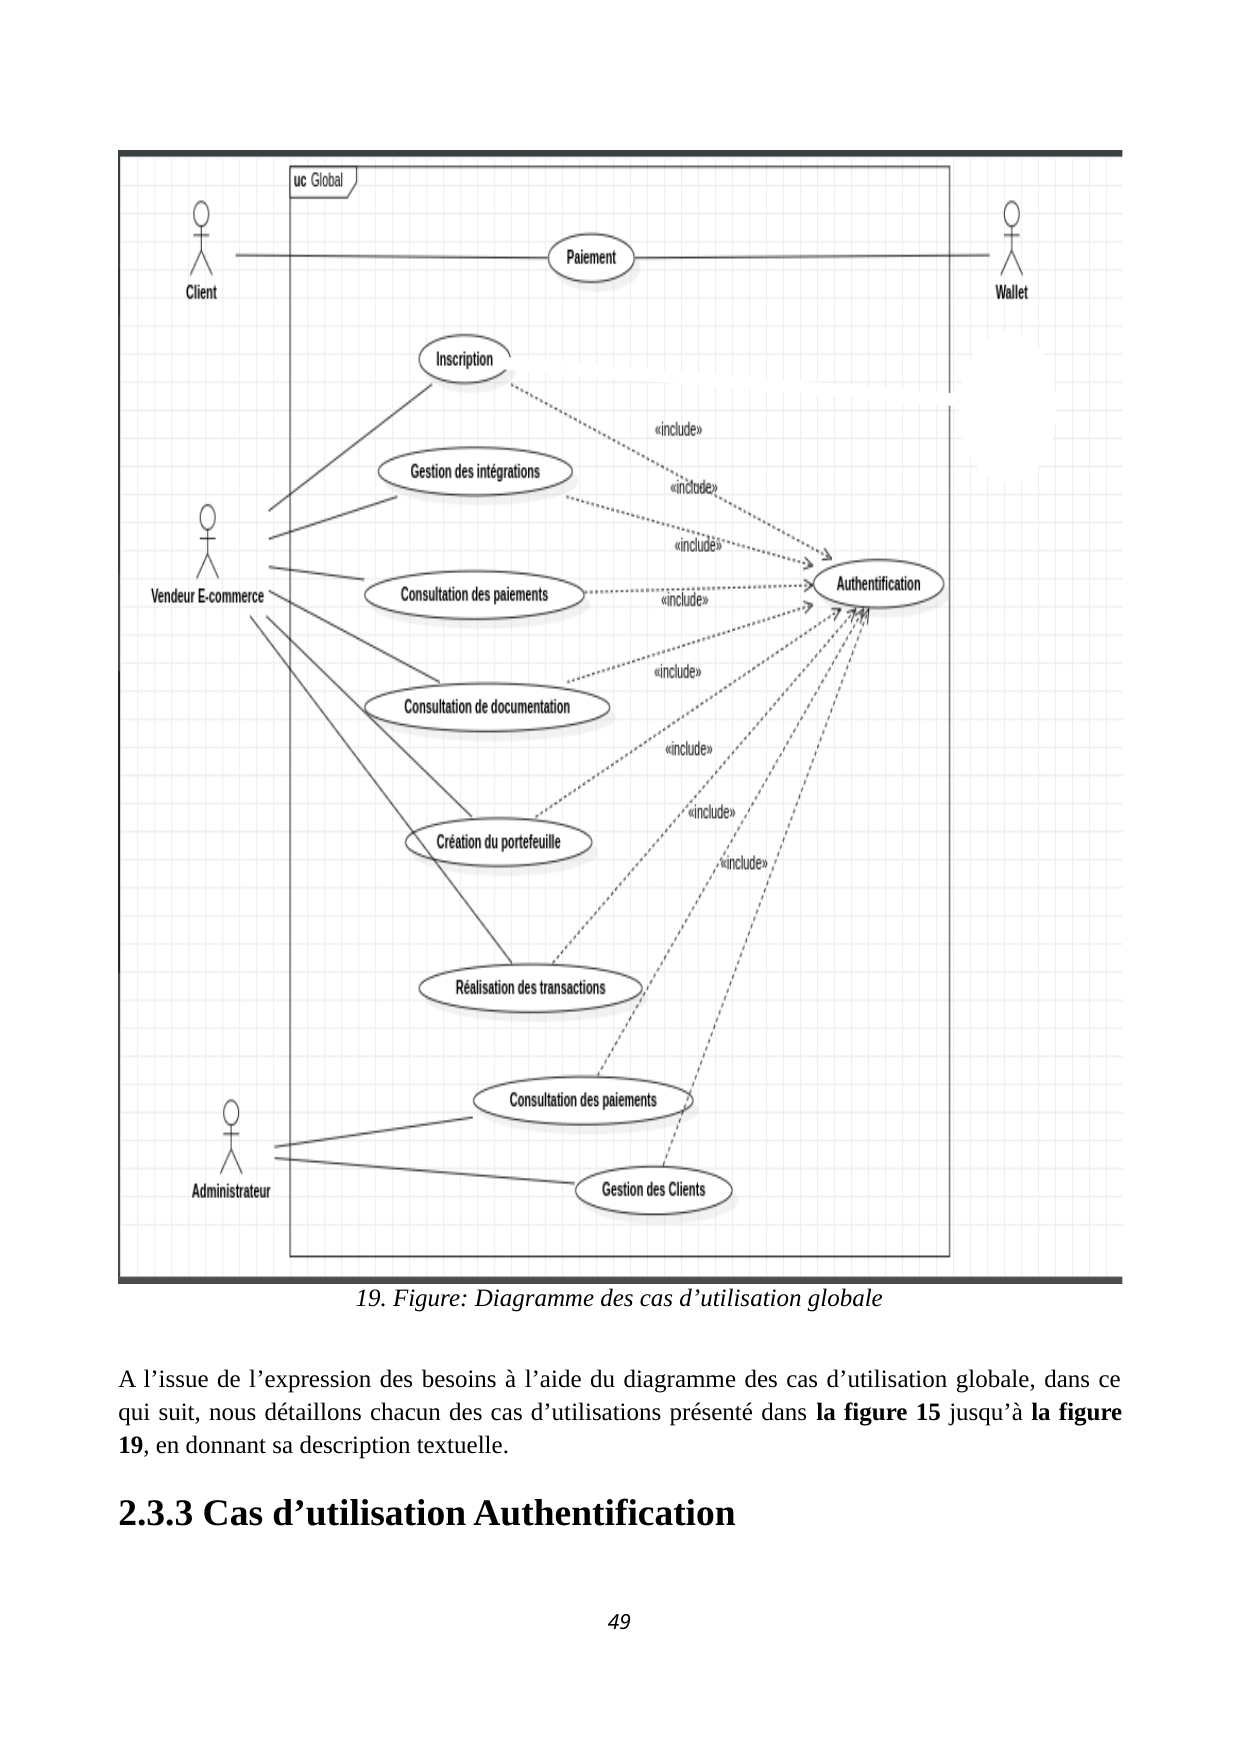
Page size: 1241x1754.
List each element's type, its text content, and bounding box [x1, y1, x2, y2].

text A l’issue de l’expression des besoins à l’aide du diagramme des cas d’utilisation globale, dans ce qui suit, nous détaillons chacun des cas d’utilisations présenté dans la figure 15 jusqu’à la figure 19, en donnant sa description textuelle. [118, 1364, 1122, 1459]
picture [118, 150, 1123, 1284]
text 19. Figure: Diagramme des cas d’utilisation globale [118, 1284, 1122, 1312]
subtitle 2.3.3 Cas d’utilisation Authentification [118, 1490, 1122, 1533]
